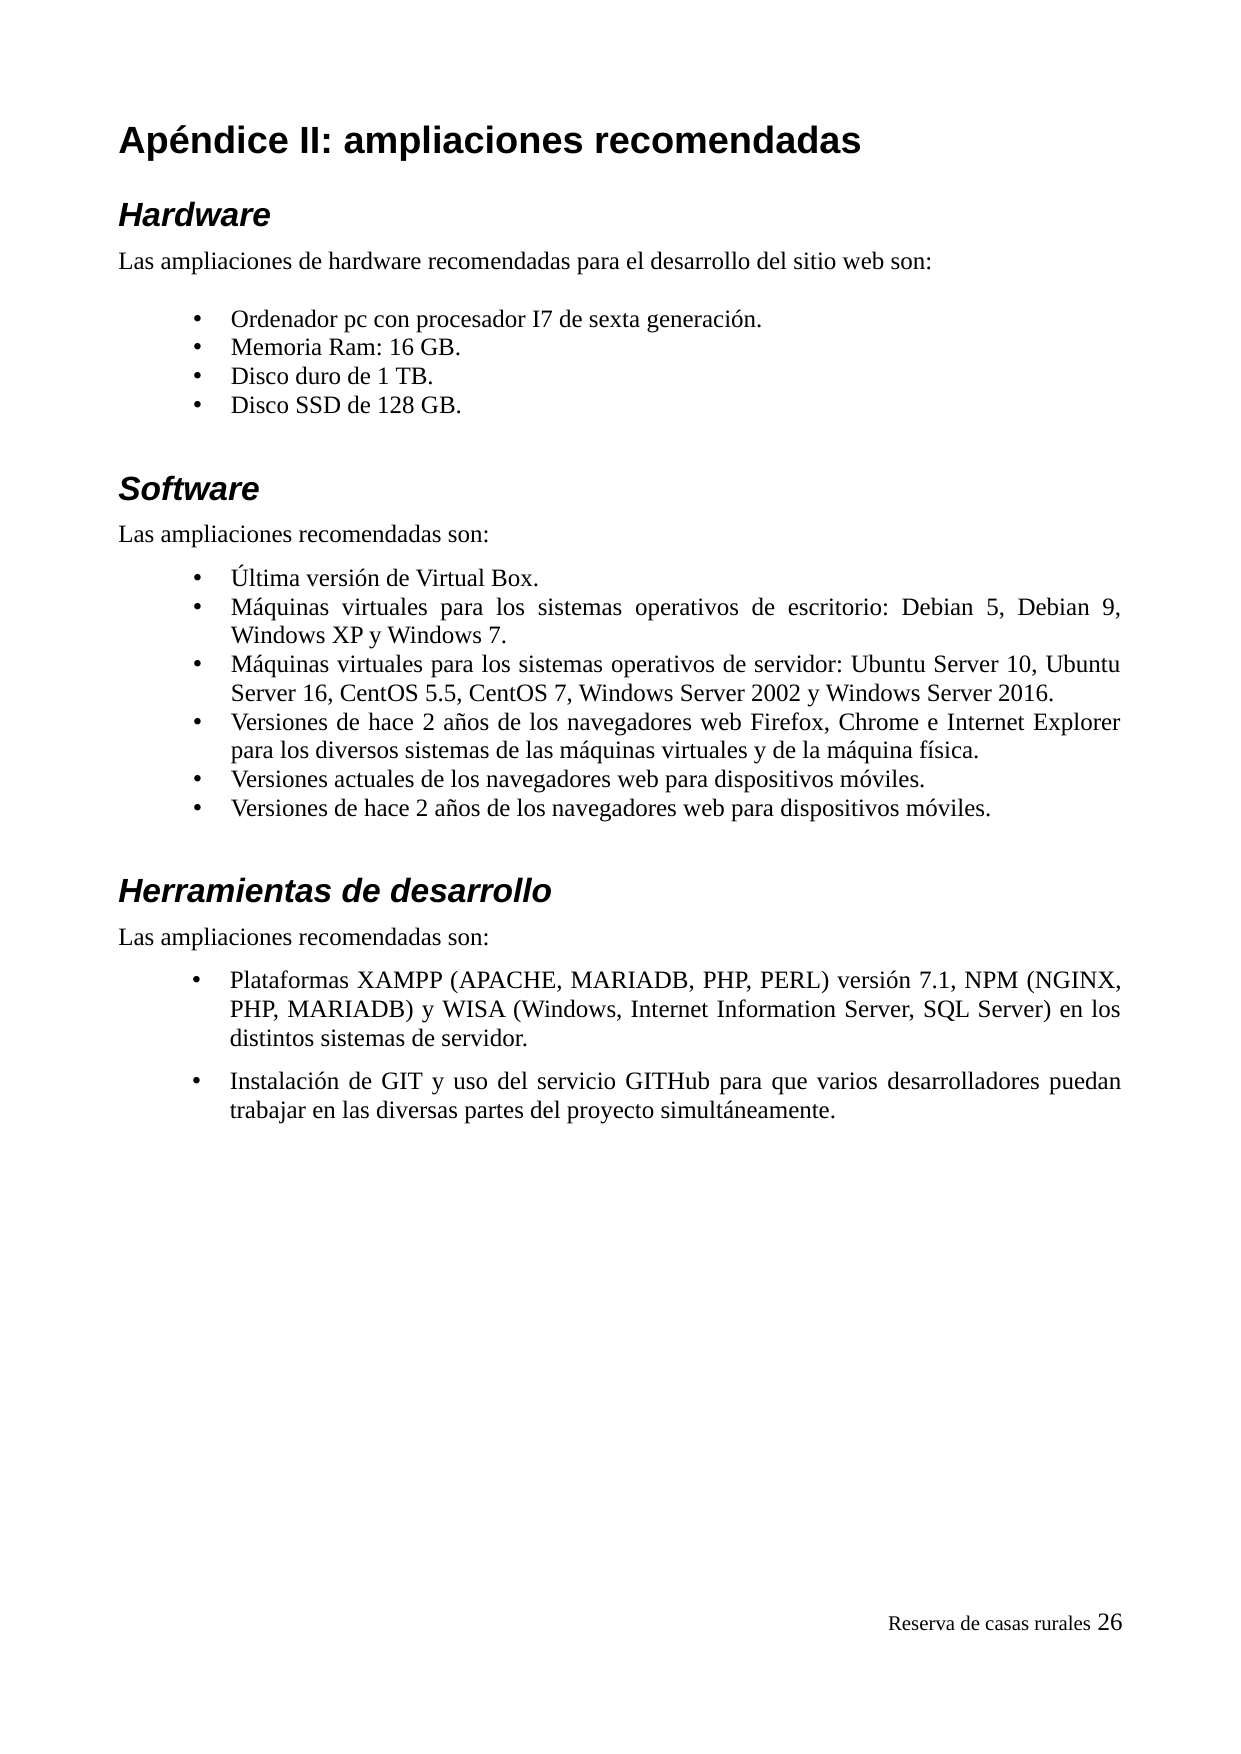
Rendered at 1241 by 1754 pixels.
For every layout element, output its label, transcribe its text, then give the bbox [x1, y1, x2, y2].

text Las ampliaciones de hardware recomendadas para el desarrollo del sitio web son: [118, 246, 1122, 275]
subtitle Hardware [118, 195, 1122, 234]
list Versiones de hace 2 años de los navegadores web para dispositivos móviles. [193, 793, 1122, 822]
list Plataformas XAMPP (APACHE, MARIADB, PHP, PERL) versión 7.1, NPM (NGINX, PHP, MARIADB) y WISA (Windows, Internet Information Server, SQL Server) en los distintos sistemas de servidor. [192, 966, 1122, 1052]
list Máquinas virtuales para los sistemas operativos de servidor: Ubuntu Server 10, Ubuntu Server 16, CentOS 5.5, CentOS 7, Windows Server 2002 y Windows Server 2016. [193, 649, 1122, 707]
list Disco duro de 1 TB. [193, 361, 1122, 390]
list Última versión de Virtual Box. [193, 563, 1122, 592]
list Ordenador pc con procesador I7 de sexta generación. [193, 304, 1122, 332]
list Instalación de GIT y uso del servicio GITHub para que varios desarrolladores puedan trabajar en las diversas partes del proyecto simultáneamente. [192, 1066, 1122, 1124]
list Máquinas virtuales para los sistemas operativos de escritorio: Debian 5, Debian 9, Windows XP y Windows 7. [193, 592, 1122, 649]
subtitle Software [118, 468, 1122, 507]
list Memoria Ram: 16 GB. [193, 332, 1122, 361]
subtitle Herramientas de desarrollo [118, 871, 1122, 910]
list Versiones actuales de los navegadores web para dispositivos móviles. [193, 764, 1122, 793]
subtitle Apéndice II: ampliaciones recomendadas [118, 118, 1122, 162]
text Las ampliaciones recomendadas son: [118, 922, 1122, 951]
list Disco SSD de 128 GB. [193, 390, 1122, 419]
list Versiones de hace 2 años de los navegadores web Firefox, Chrome e Internet Explorer para los diversos sistemas de las máquinas virtuales y de la máquina física. [193, 707, 1122, 764]
text Las ampliaciones recomendadas son: [118, 519, 1122, 548]
